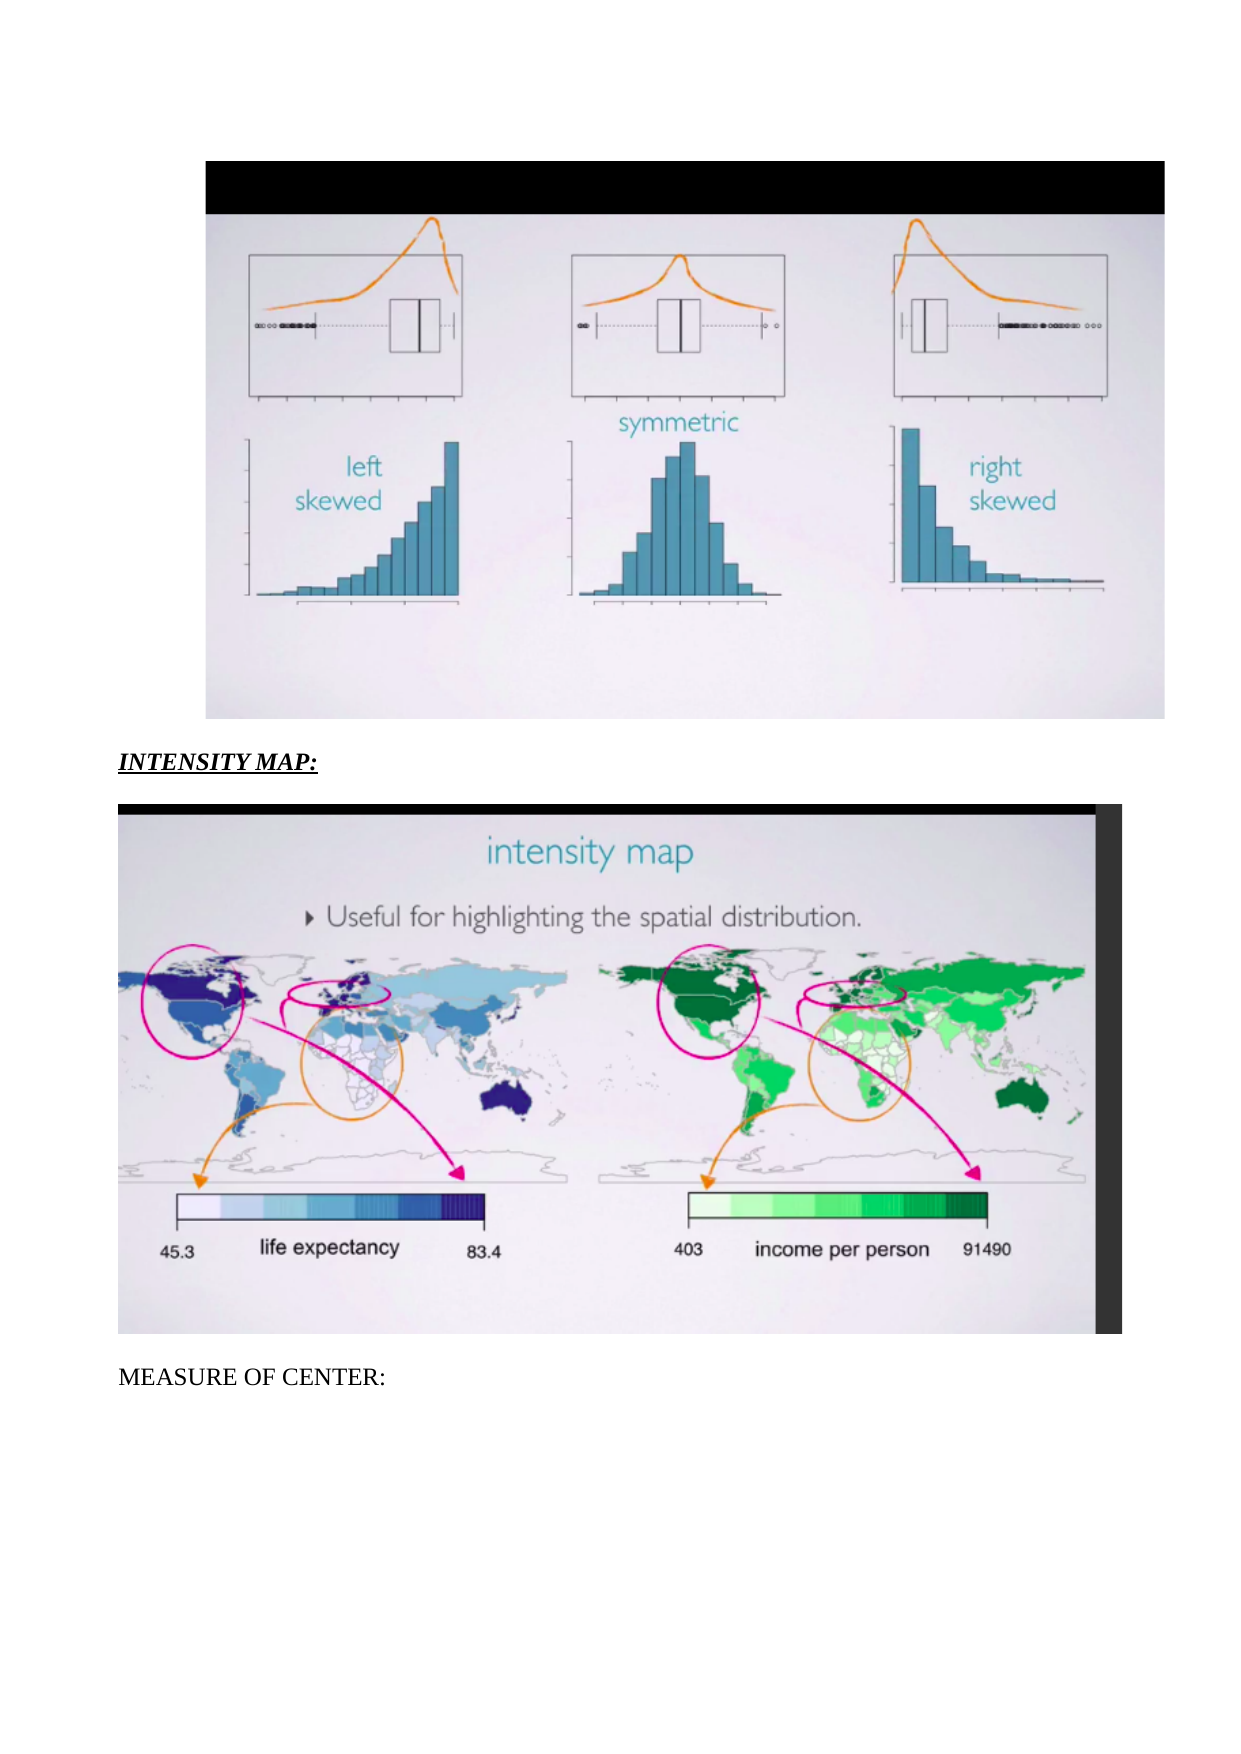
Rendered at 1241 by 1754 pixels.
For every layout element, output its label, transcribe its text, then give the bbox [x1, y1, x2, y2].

text INTENSITY MAP: [118, 747, 1122, 776]
text MEASURE OF CENTER: [118, 1362, 1122, 1391]
picture [118, 804, 1123, 1334]
picture [205, 161, 1165, 719]
